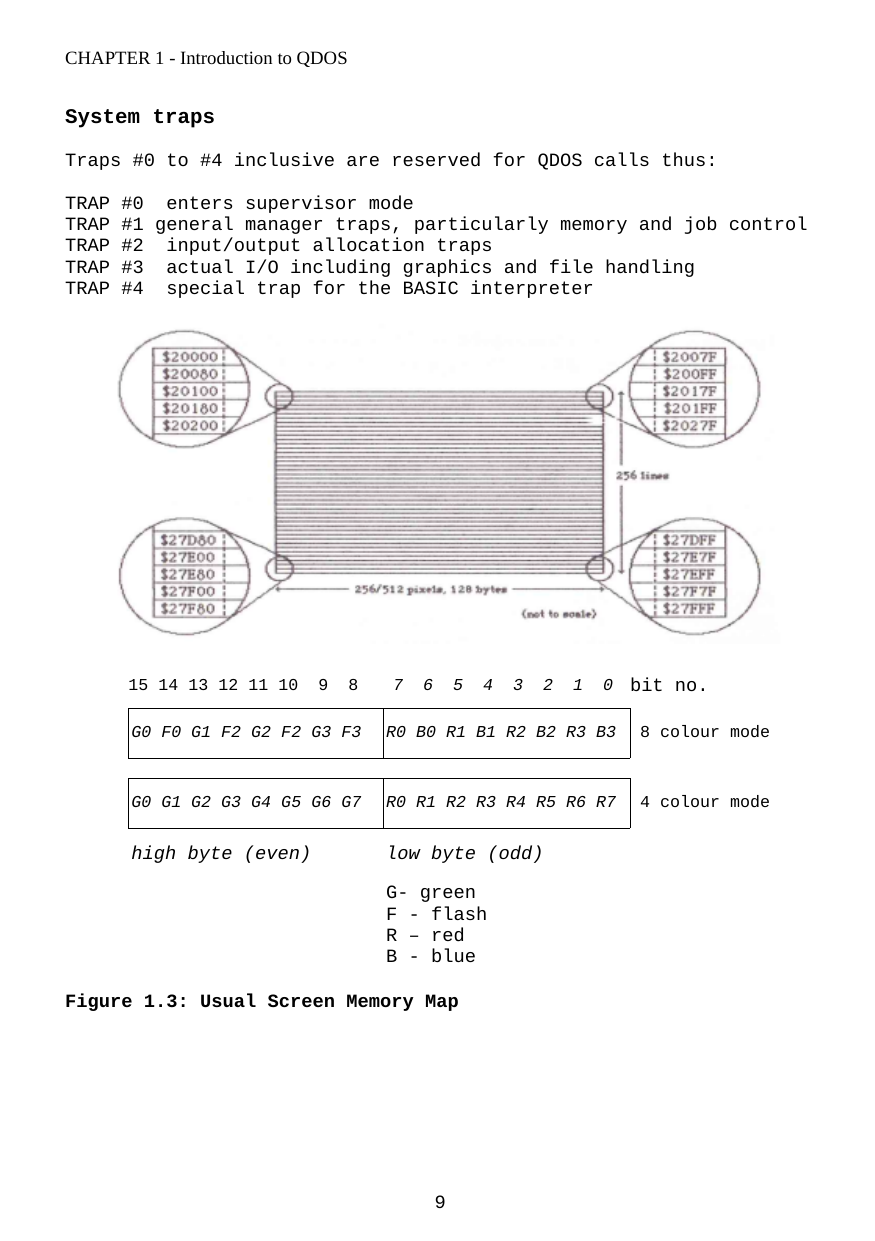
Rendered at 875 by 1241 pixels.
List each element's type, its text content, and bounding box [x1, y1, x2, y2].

table_header 15 14 13 12 11 10 9 8 [128, 665, 383, 708]
table_cell high byte (even) [128, 829, 383, 880]
text TRAP #2 input/output allocation traps [65, 236, 815, 257]
table_cell R0 B0 R1 B1 R2 B2 R3 B3 [384, 709, 630, 758]
table_cell [630, 828, 792, 880]
text TRAP #1 general manager traps, particularly memory and job control [65, 215, 815, 236]
picture [99, 321, 781, 644]
table_cell low byte (odd) [383, 829, 630, 880]
table_cell G0 G1 G2 G3 G4 G5 G6 G7 [129, 779, 383, 828]
table_header bit no. [630, 665, 792, 708]
table_cell G0 F0 G1 F2 G2 F2 G3 F3 [129, 709, 383, 758]
table_cell R0 R1 R2 R3 R4 R5 R6 R7 [384, 779, 630, 828]
table_cell [128, 759, 383, 778]
table_cell 4 colour mode [631, 778, 792, 828]
table_cell [128, 880, 383, 971]
table_cell [630, 758, 792, 778]
text TRAP #0 enters supervisor mode [65, 194, 815, 215]
text Traps #0 to #4 inclusive are reserved for QDOS calls thus: [65, 151, 815, 172]
subtitle System traps [65, 106, 815, 130]
table_cell [630, 880, 792, 971]
table_header 7 6 5 4 3 2 1 0 [383, 665, 630, 708]
table_cell 8 colour mode [631, 708, 792, 758]
text Figure 1.3: Usual Screen Memory Map [65, 992, 815, 1013]
text TRAP #4 special trap for the BASIC interpreter [65, 279, 815, 300]
table_cell G- green F - flash R – red B - blue [383, 880, 630, 971]
table_cell [383, 759, 630, 778]
text TRAP #3 actual I/O including graphics and file handling [65, 257, 815, 279]
